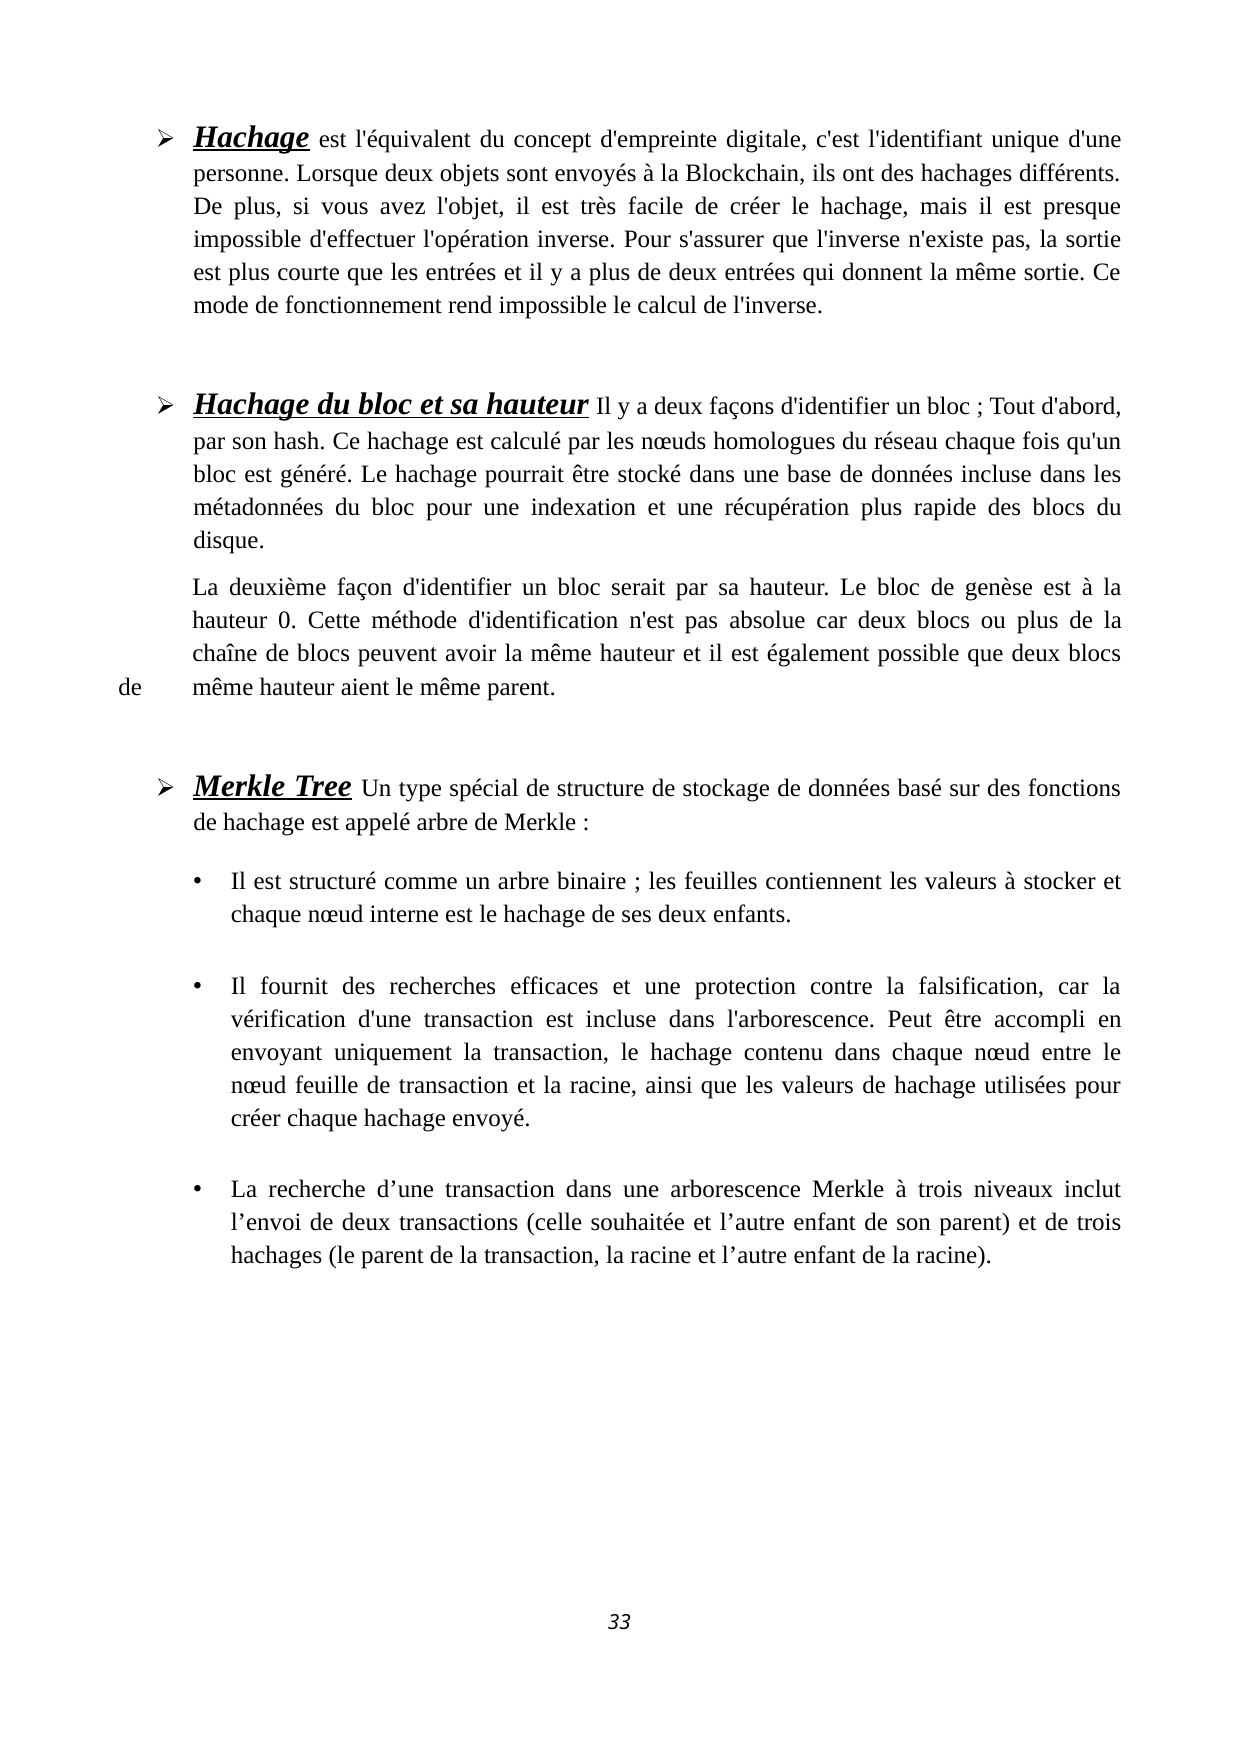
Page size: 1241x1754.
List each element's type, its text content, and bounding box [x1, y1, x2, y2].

list Il fournit des recherches efficaces et une protection contre la falsification, car la vérification d'une transaction est incluse dans l'arborescence. Peut être accompli en envoyant uniquement la transaction, le hachage contenu dans chaque nœud entre le nœud feuille de transaction et la racine, ainsi que les valeurs de hachage utilisées pour créer chaque hachage envoyé. [193, 971, 1122, 1132]
list Hachage du bloc et sa hauteur Il y a deux façons d'identifier un bloc ; Tout d'abord, par son hash. Ce hachage est calculé par les nœuds homologues du réseau chaque fois qu'un bloc est généré. Le hachage pourrait être stocké dans une base de données incluse dans les métadonnées du bloc pour une indexation et une récupération plus rapide des blocs du disque. [156, 386, 1122, 554]
list Hachage est l'équivalent du concept d'empreinte digitale, c'est l'identifiant unique d'une personne. Lorsque deux objets sont envoyés à la Blockchain, ils ont des hachages différents. De plus, si vous avez l'objet, il est très facile de créer le hachage, mais il est presque impossible d'effectuer l'opération inverse. Pour s'assurer que l'inverse n'existe pas, la sortie est plus courte que les entrées et il y a plus de deux entrées qui donnent la même sortie. Ce mode de fonctionnement rend impossible le calcul de l'inverse. [156, 118, 1122, 319]
list La recherche d’une transaction dans une arborescence Merkle à trois niveaux inclut l’envoi de deux transactions (celle souhaitée et l’autre enfant de son parent) et de trois hachages (le parent de la transaction, la racine et l’autre enfant de la racine). [193, 1174, 1122, 1269]
list Merkle Tree Un type spécial de structure de stockage de données basé sur des fonctions de hachage est appelé arbre de Merkle : [156, 767, 1122, 836]
text La deuxième façon d'identifier un bloc serait par sa hauteur. Le bloc de genèse est à la hauteur 0. Cette méthode d'identification n'est pas absolue car deux blocs ou plus de la chaîne de blocs peuvent avoir la même hauteur et il est également possible que deux blocs de même hauteur aient le même parent. [118, 572, 1122, 700]
list Il est structuré comme un arbre binaire ; les feuilles contiennent les valeurs à stocker et chaque nœud interne est le hachage de ses deux enfants. [193, 866, 1122, 928]
